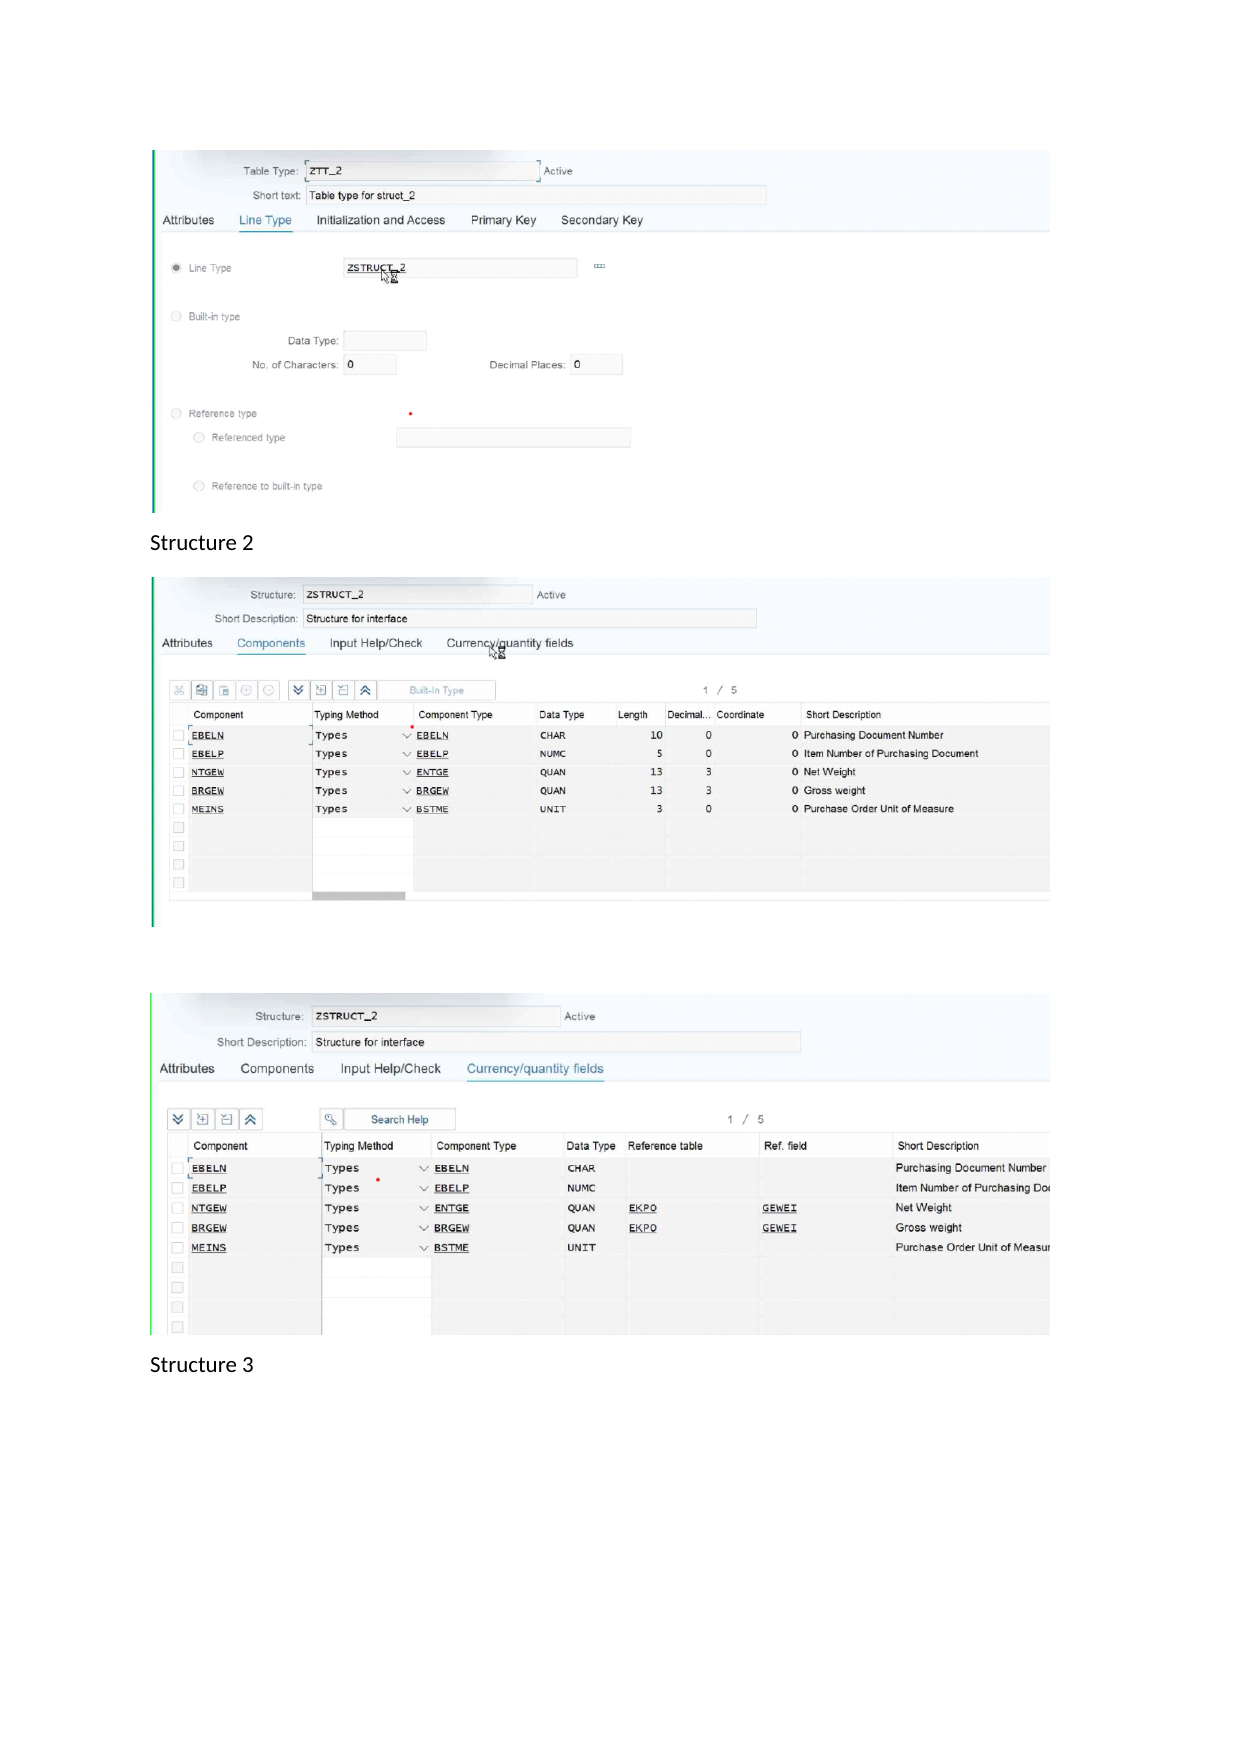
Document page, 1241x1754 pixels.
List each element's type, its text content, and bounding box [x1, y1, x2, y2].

text Structure 2 [150, 533, 1090, 556]
text Structure 3 [150, 1355, 1090, 1378]
